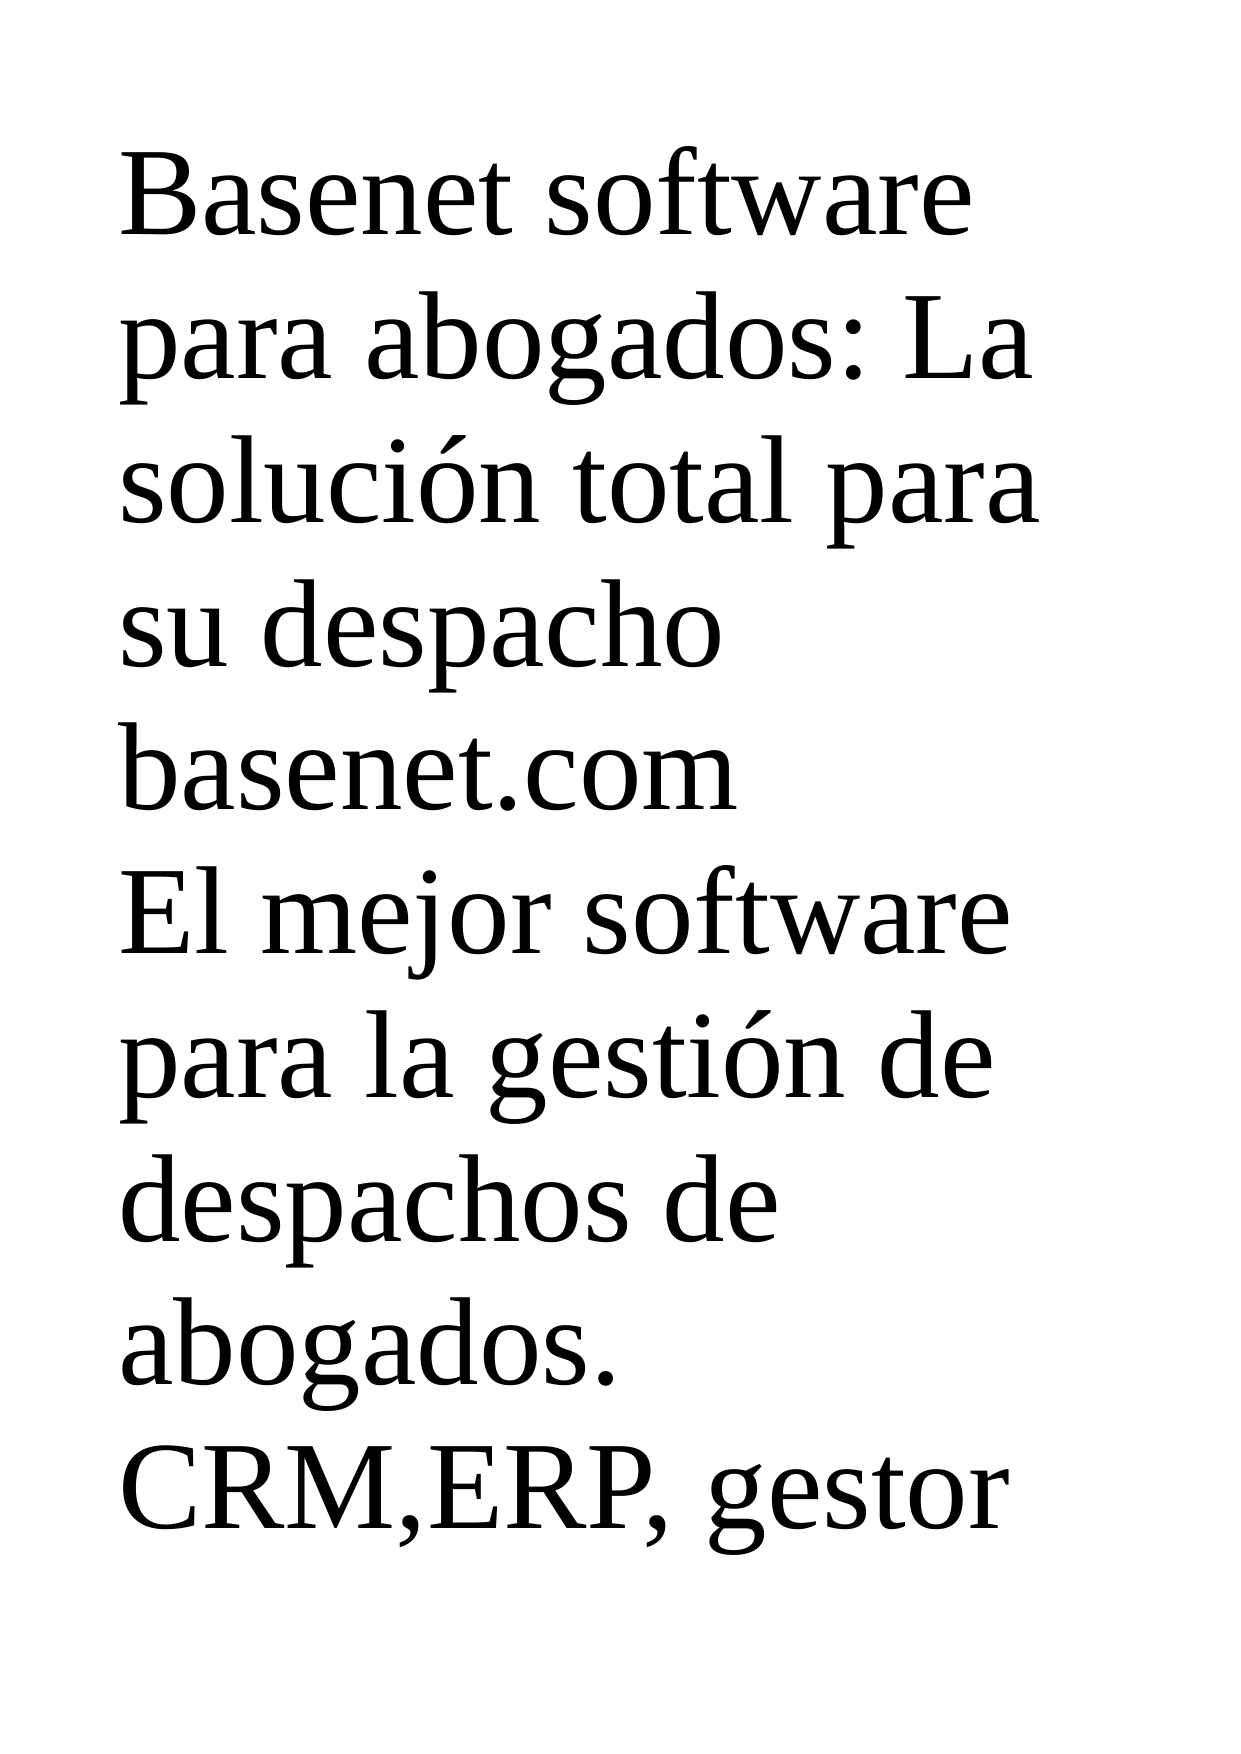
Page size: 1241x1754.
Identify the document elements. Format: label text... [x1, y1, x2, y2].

text basenet.com [118, 693, 1122, 837]
text El mejor software para la gestión de despachos de abogados. CRM,ERP, gestor [118, 837, 1122, 1556]
text Basenet software para abogados: La solución total para su despacho [118, 118, 1122, 693]
